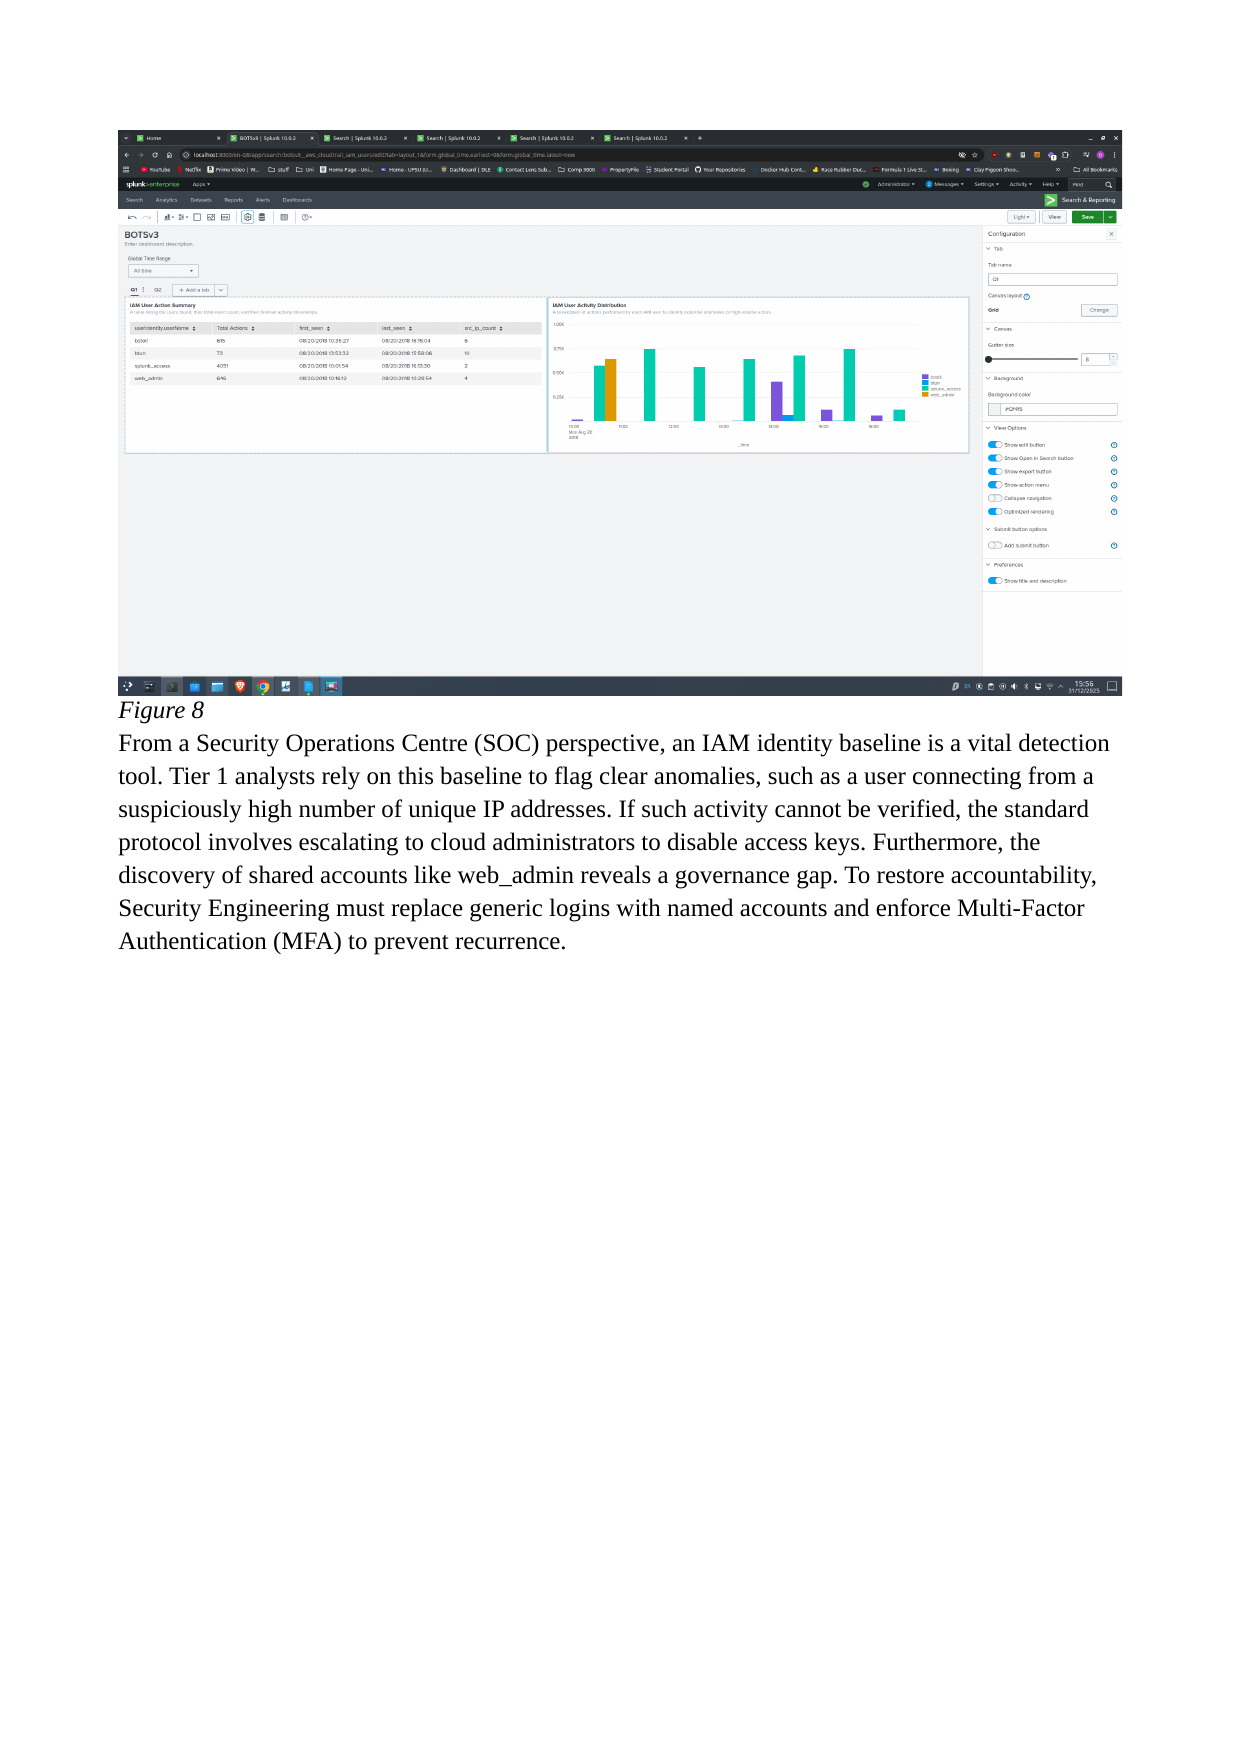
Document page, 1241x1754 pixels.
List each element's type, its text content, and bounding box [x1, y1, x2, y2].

picture [118, 130, 1123, 696]
text From a Security Operations Centre (SOC) perspective, an IAM identity baseline is a vital detection tool. Tier 1 analysts rely on this baseline to flag clear anomalies, such as a user connecting from a suspiciously high number of unique IP addresses. If such activity cannot be verified, the standard protocol involves escalating to cloud administrators to disable access keys. Furthermore, the discovery of shared accounts like web_admin reveals a governance gap. To restore accountability, Security Engineering must replace generic logins with named accounts and enforce Multi-Factor Authentication (MFA) to prevent recurrence. [118, 724, 1122, 955]
text Figure 8 [118, 696, 1122, 724]
